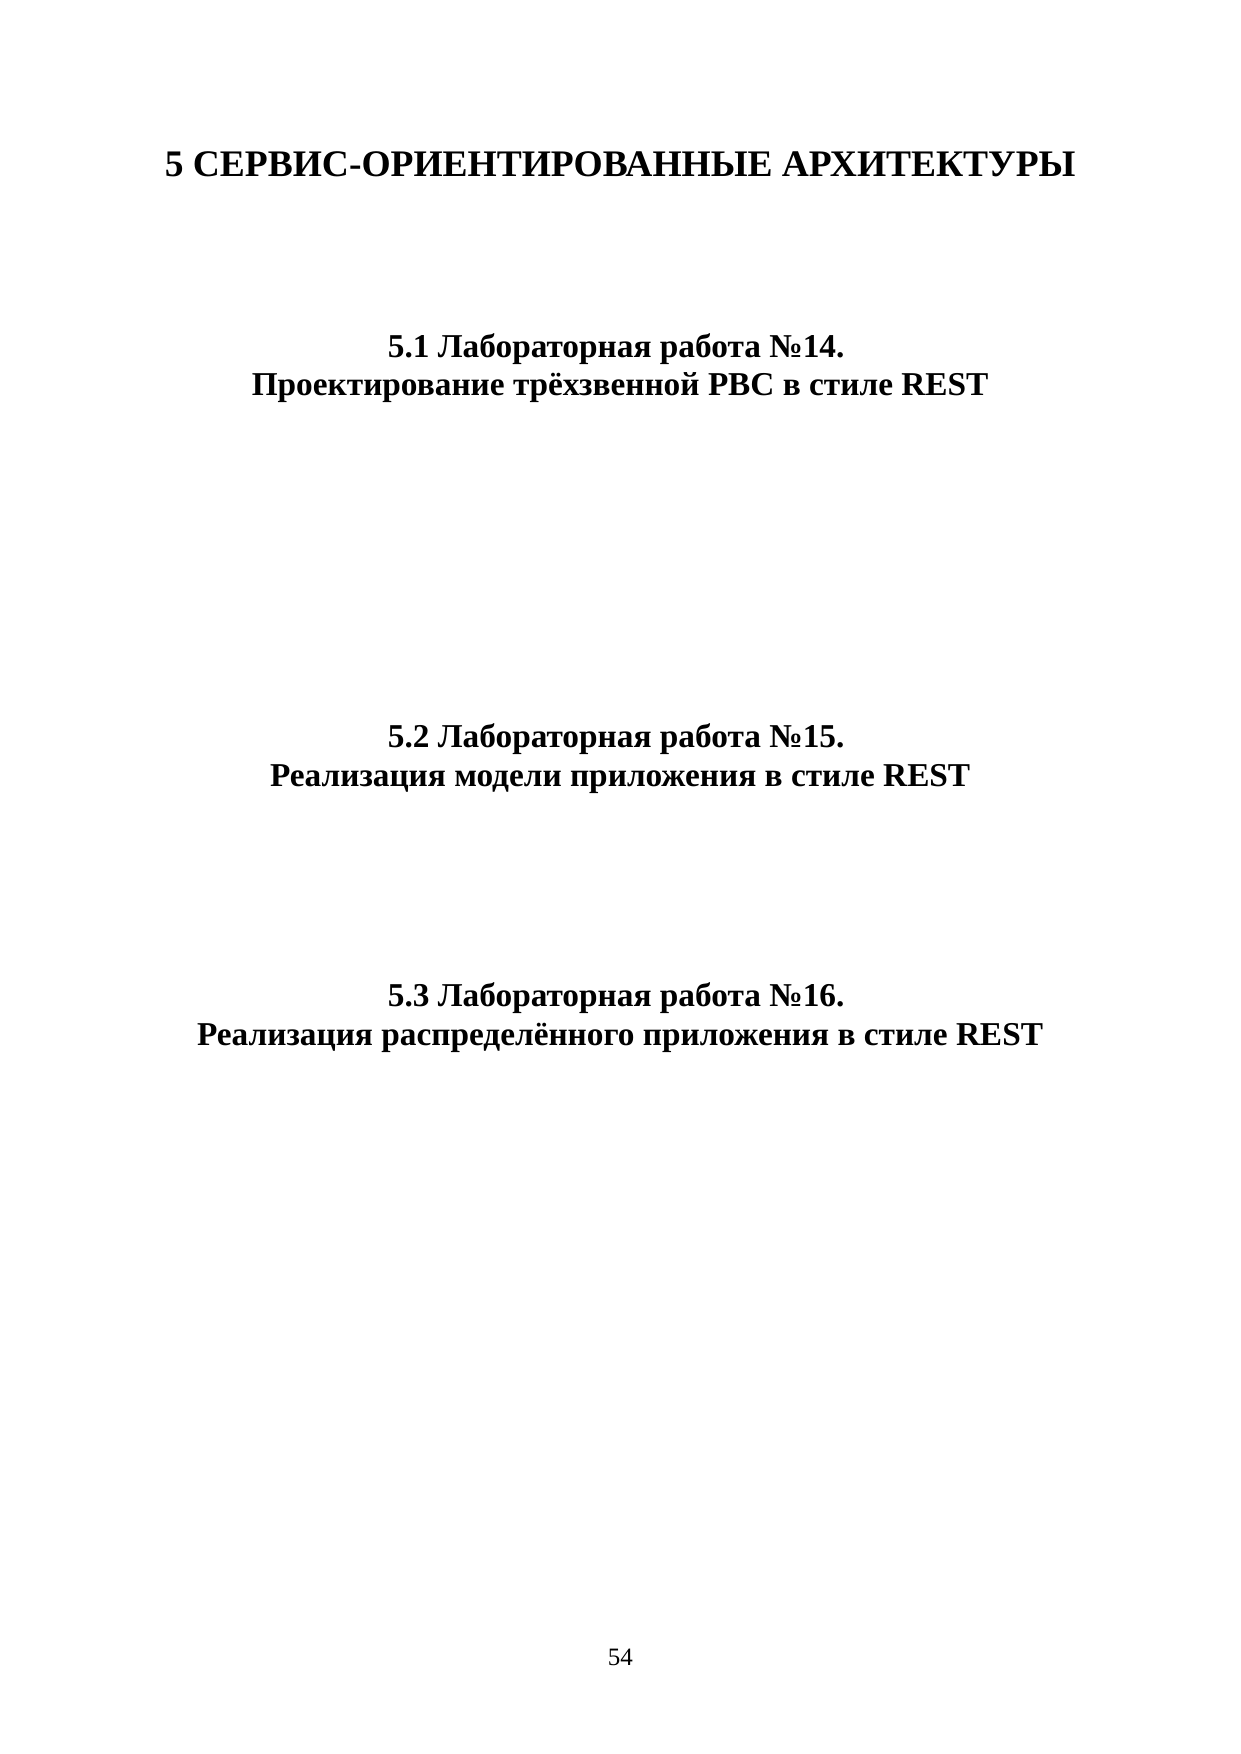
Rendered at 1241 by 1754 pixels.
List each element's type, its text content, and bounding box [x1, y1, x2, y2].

subtitle 5.3 Лабораторная работа №16. Реализация распределённого приложения в стиле REST [118, 976, 1122, 1052]
subtitle 5.1 Лабораторная работа №14. Проектирование трёхзвенной РВС в стиле REST [118, 326, 1122, 403]
subtitle 5.2 Лабораторная работа №15. Реализация модели приложения в стиле REST [118, 717, 1122, 793]
subtitle 5 СЕРВИС-ОРИЕНТИРОВАННЫЕ АРХИТЕКТУРЫ [118, 142, 1122, 185]
